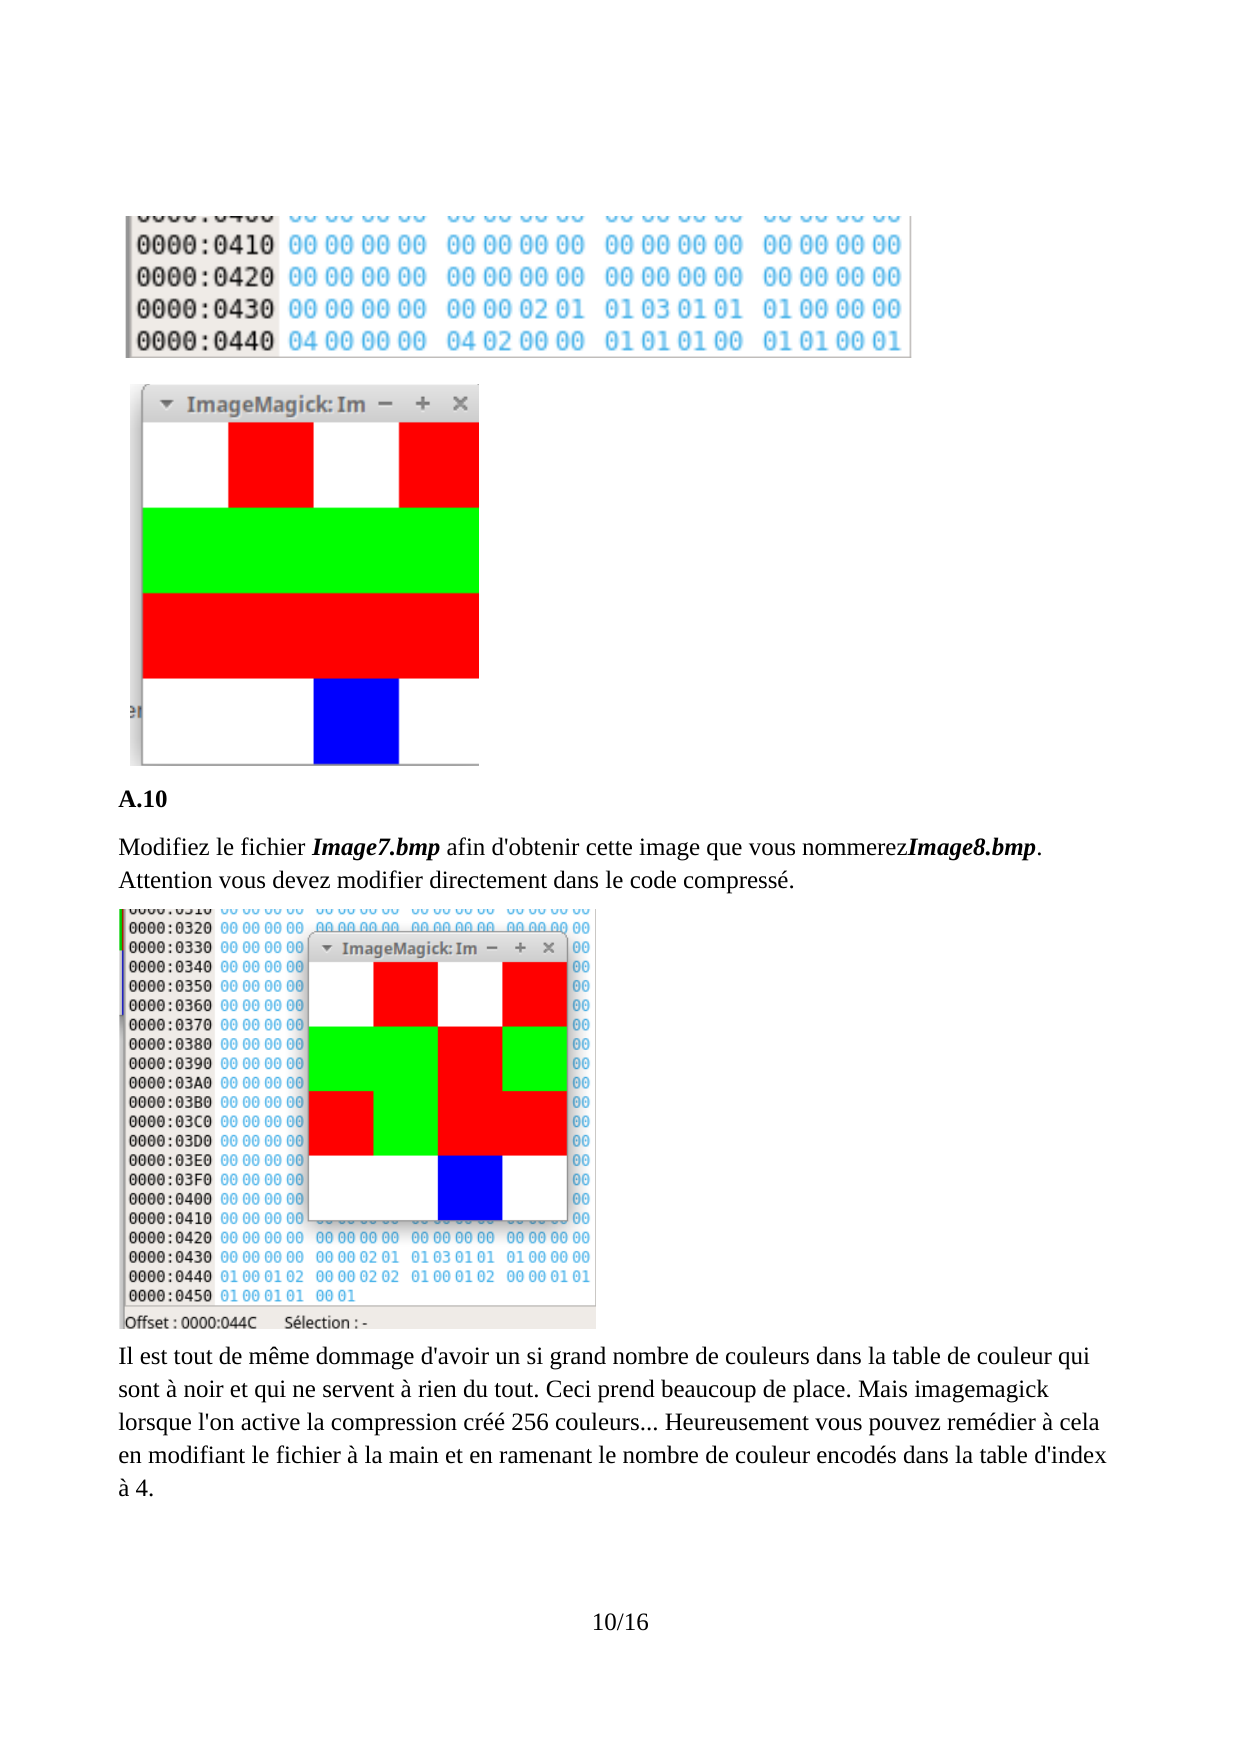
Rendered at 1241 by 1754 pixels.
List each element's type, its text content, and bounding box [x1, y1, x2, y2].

text A.10 [118, 784, 1122, 813]
text Il est tout de même dommage d'avoir un si grand nombre de couleurs dans la table de couleur qui sont à noir et qui ne servent à rien du tout. Ceci prend beaucoup de place. Mais imagemagick lorsque l'on active la compression créé 256 couleurs... Heureusement vous pouvez remédier à cela en modifiant le fichier à la main et en ramenant le nombre de couleur encodés dans la table d'index à 4. [118, 1341, 1122, 1502]
picture [284, 909, 596, 1329]
picture [400, 310, 912, 358]
picture [130, 384, 355, 766]
text Modifiez le fichier Image7.bmp afin d'obtenir cette image que vous nommerezImage8.bmp. Attention vous devez modifier directement dans le code compressé. [118, 832, 1122, 894]
